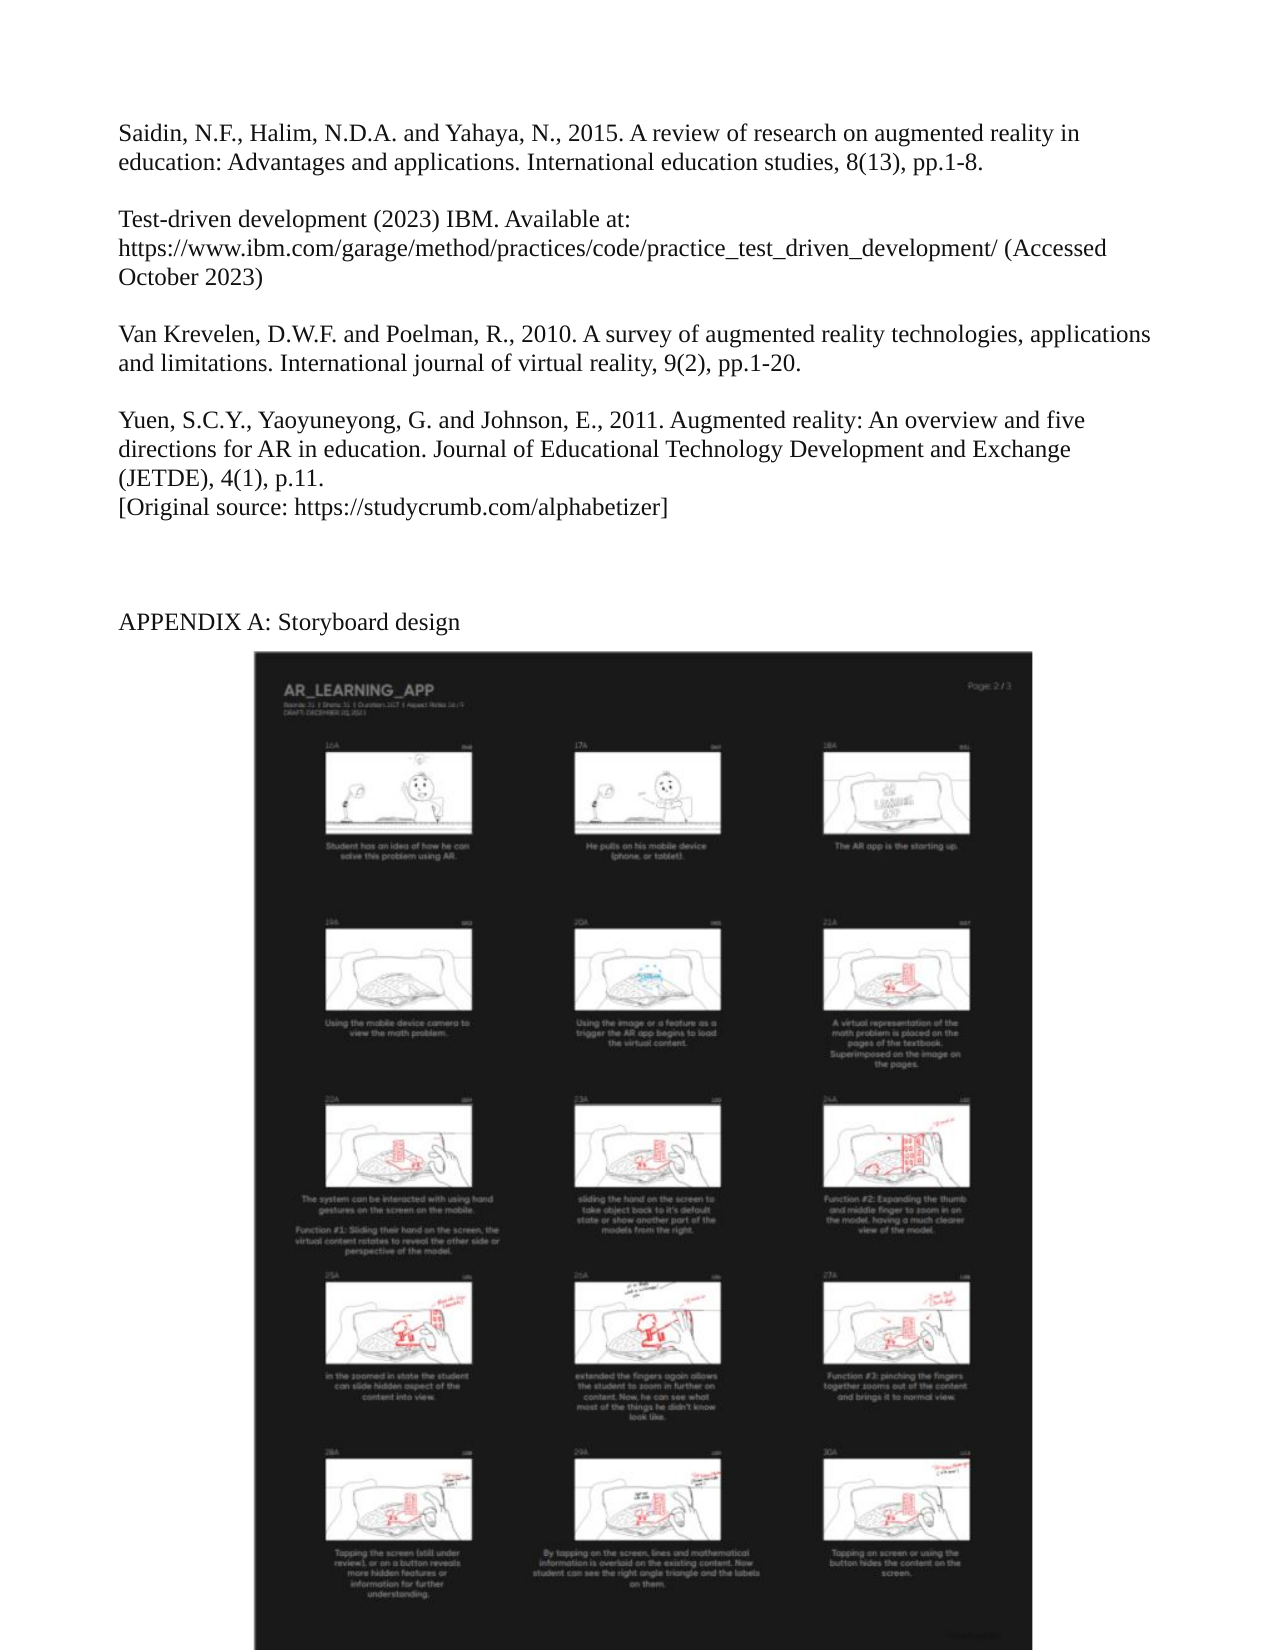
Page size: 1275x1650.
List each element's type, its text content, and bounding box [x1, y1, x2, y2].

picture [253, 651, 1033, 1650]
text Van Krevelen, D.W.F. and Poelman, R., 2010. A survey of augmented reality technologies, applications and limitations. International journal of virtual reality, 9(2), pp.1-20. [118, 319, 1157, 377]
text Saidin, N.F., Halim, N.D.A. and Yahaya, N., 2015. A review of research on augmented reality in education: Advantages and applications. International education studies, 8(13), pp.1-8. [118, 118, 1157, 176]
text Yuen, S.C.Y., Yaoyuneyong, G. and Johnson, E., 2011. Augmented reality: An overview and five directions for AR in education. Journal of Educational Technology Development and Exchange (JETDE), 4(1), p.11. [118, 406, 1157, 492]
text Test-driven development (2023) IBM. Available at: https://www.ibm.com/garage/method/practices/code/practice_test_driven_development/ (Accessed October 2023) [118, 204, 1157, 291]
text APPENDIX A: Storyboard design [118, 607, 1157, 636]
text [Original source: https://studycrumb.com/alphabetizer] [118, 492, 1157, 521]
